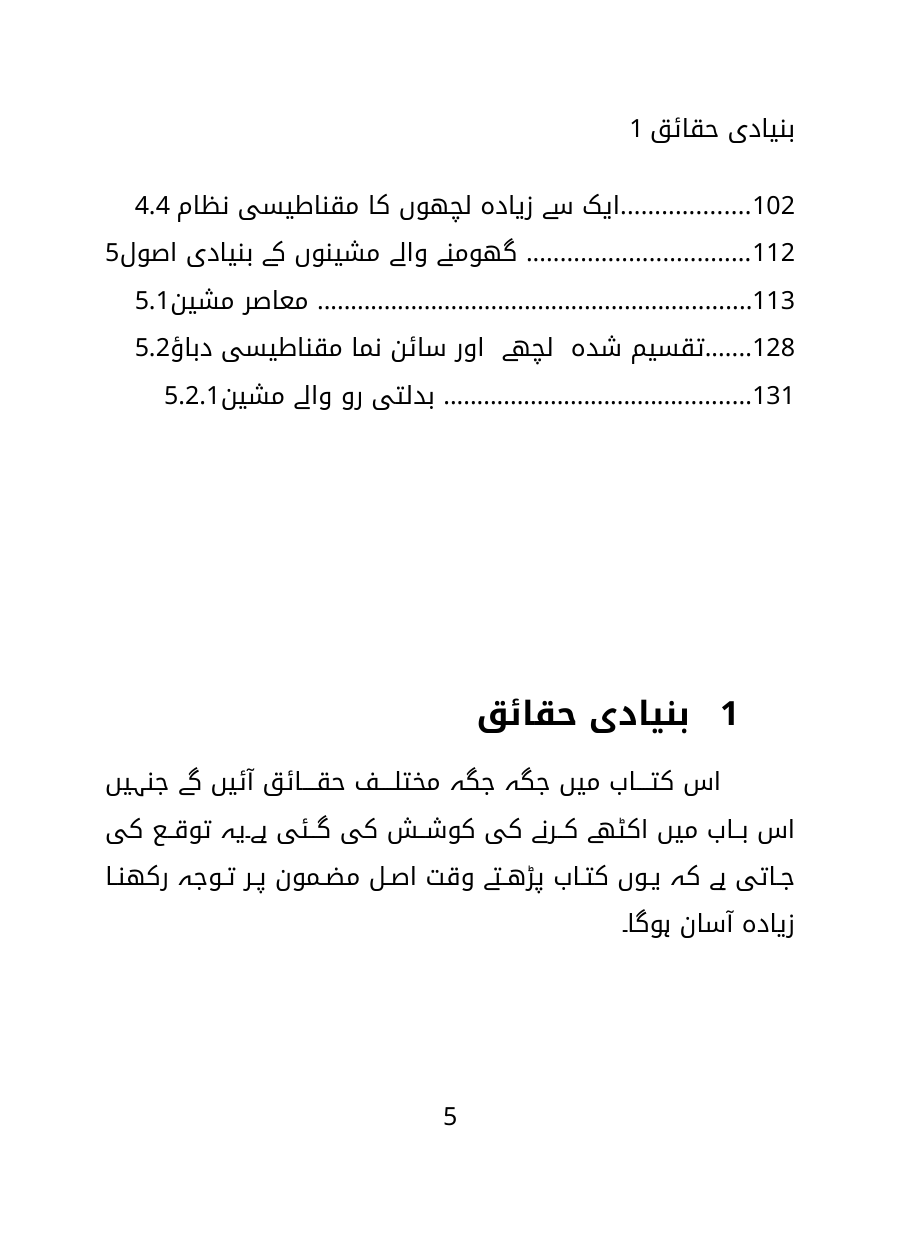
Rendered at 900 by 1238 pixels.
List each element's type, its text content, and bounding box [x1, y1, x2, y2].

text 5گھومنے والے مشینوں کے بنیادی اصول 112 [105, 230, 795, 277]
subtitle بنیادی حقائق [105, 683, 720, 746]
text 4.4 ایک سے زیادہ لچھوں کا مقناطیسی نظام 102 [134, 182, 795, 230]
text 5.2.1بدلتی رو والے مشین 131 [164, 372, 795, 419]
text 5.2تقسیم شدہ لچھے اور سائن نما مقناطیسی دباؤ 128 [134, 324, 795, 372]
text اس کتاب میں جگہ جگہ مختلف حقائق آئیں گے جنہیں اس باب میں اکٹھے کرنے کی کوشش کی گئی ہے۔یہ توقع کی جاتی ہے کہ یوں کتاب پڑھتے وقت اصل مضمون پر توجہ رکھنا زیادہ آسان ہوگا۔ [105, 758, 795, 948]
text 5.1معاصر مشین 113 [134, 277, 795, 324]
